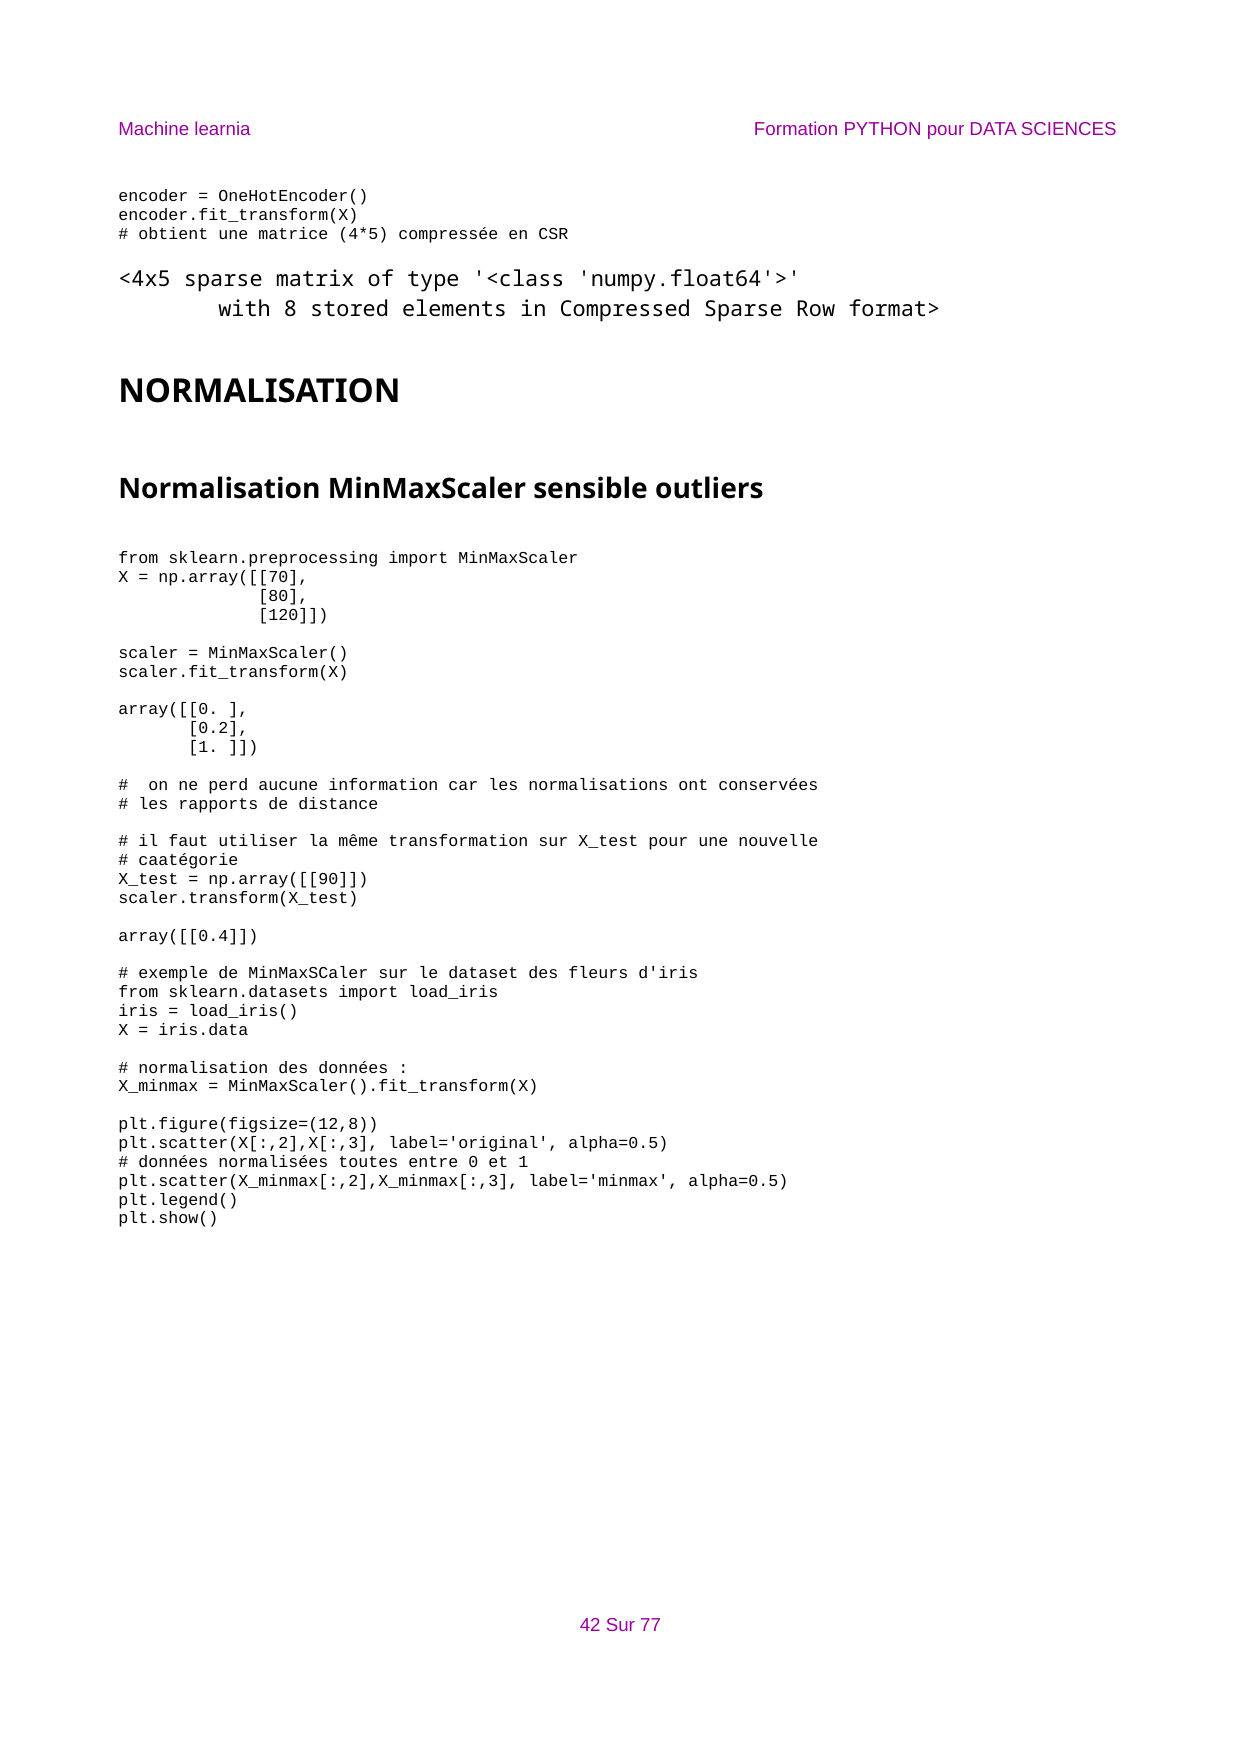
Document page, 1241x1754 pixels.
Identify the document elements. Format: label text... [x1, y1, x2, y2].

text # obtient une matrice (4*5) compressée en CSR [118, 226, 1122, 244]
text from sklearn.preprocessing import MinMaxScaler [118, 550, 1122, 569]
text plt.figure(figsize=(12,8)) [118, 1116, 1122, 1134]
text scaler.fit_transform(X) [118, 663, 1122, 682]
text X_test = np.array([[90]]) [118, 871, 1122, 889]
text # normalisation des données : [118, 1059, 1122, 1078]
text plt.legend() [118, 1191, 1122, 1210]
text from sklearn.datasets import load_iris [118, 984, 1122, 1003]
text plt.scatter(X_minmax[:,2],X_minmax[:,3], label='minmax', alpha=0.5) [118, 1172, 1122, 1191]
text [0.2], [118, 720, 1122, 739]
text <4x5 sparse matrix of type '<class 'numpy.float64'>' [118, 263, 1122, 293]
text [120]]) [118, 607, 1122, 626]
text # exemple de MinMaxSCaler sur le dataset des fleurs d'iris [118, 965, 1122, 984]
text X_minmax = MinMaxScaler().fit_transform(X) [118, 1078, 1122, 1097]
text X = np.array([[70], [118, 569, 1122, 588]
text encoder.fit_transform(X) [118, 207, 1122, 226]
text # il faut utiliser la même transformation sur X_test pour une nouvelle [118, 833, 1122, 852]
text # caatégorie [118, 852, 1122, 871]
subtitle NORMALISATION [118, 367, 1122, 412]
text encoder = OneHotEncoder() [118, 188, 1122, 207]
text scaler.transform(X_test) [118, 889, 1122, 908]
subtitle Normalisation MinMaxScaler sensible outliers [118, 468, 1122, 506]
text X = iris.data [118, 1021, 1122, 1040]
text iris = load_iris() [118, 1003, 1122, 1021]
text # on ne perd aucune information car les normalisations ont conservées [118, 776, 1122, 795]
text with 8 stored elements in Compressed Sparse Row format> [118, 293, 1122, 323]
text plt.scatter(X[:,2],X[:,3], label='original', alpha=0.5) [118, 1134, 1122, 1153]
text array([[0. ], [118, 701, 1122, 720]
text [1. ]]) [118, 739, 1122, 757]
text scaler = MinMaxScaler() [118, 644, 1122, 663]
text plt.show() [118, 1210, 1122, 1229]
text [80], [118, 588, 1122, 607]
text # données normalisées toutes entre 0 et 1 [118, 1153, 1122, 1172]
text array([[0.4]]) [118, 927, 1122, 946]
text # les rapports de distance [118, 795, 1122, 814]
